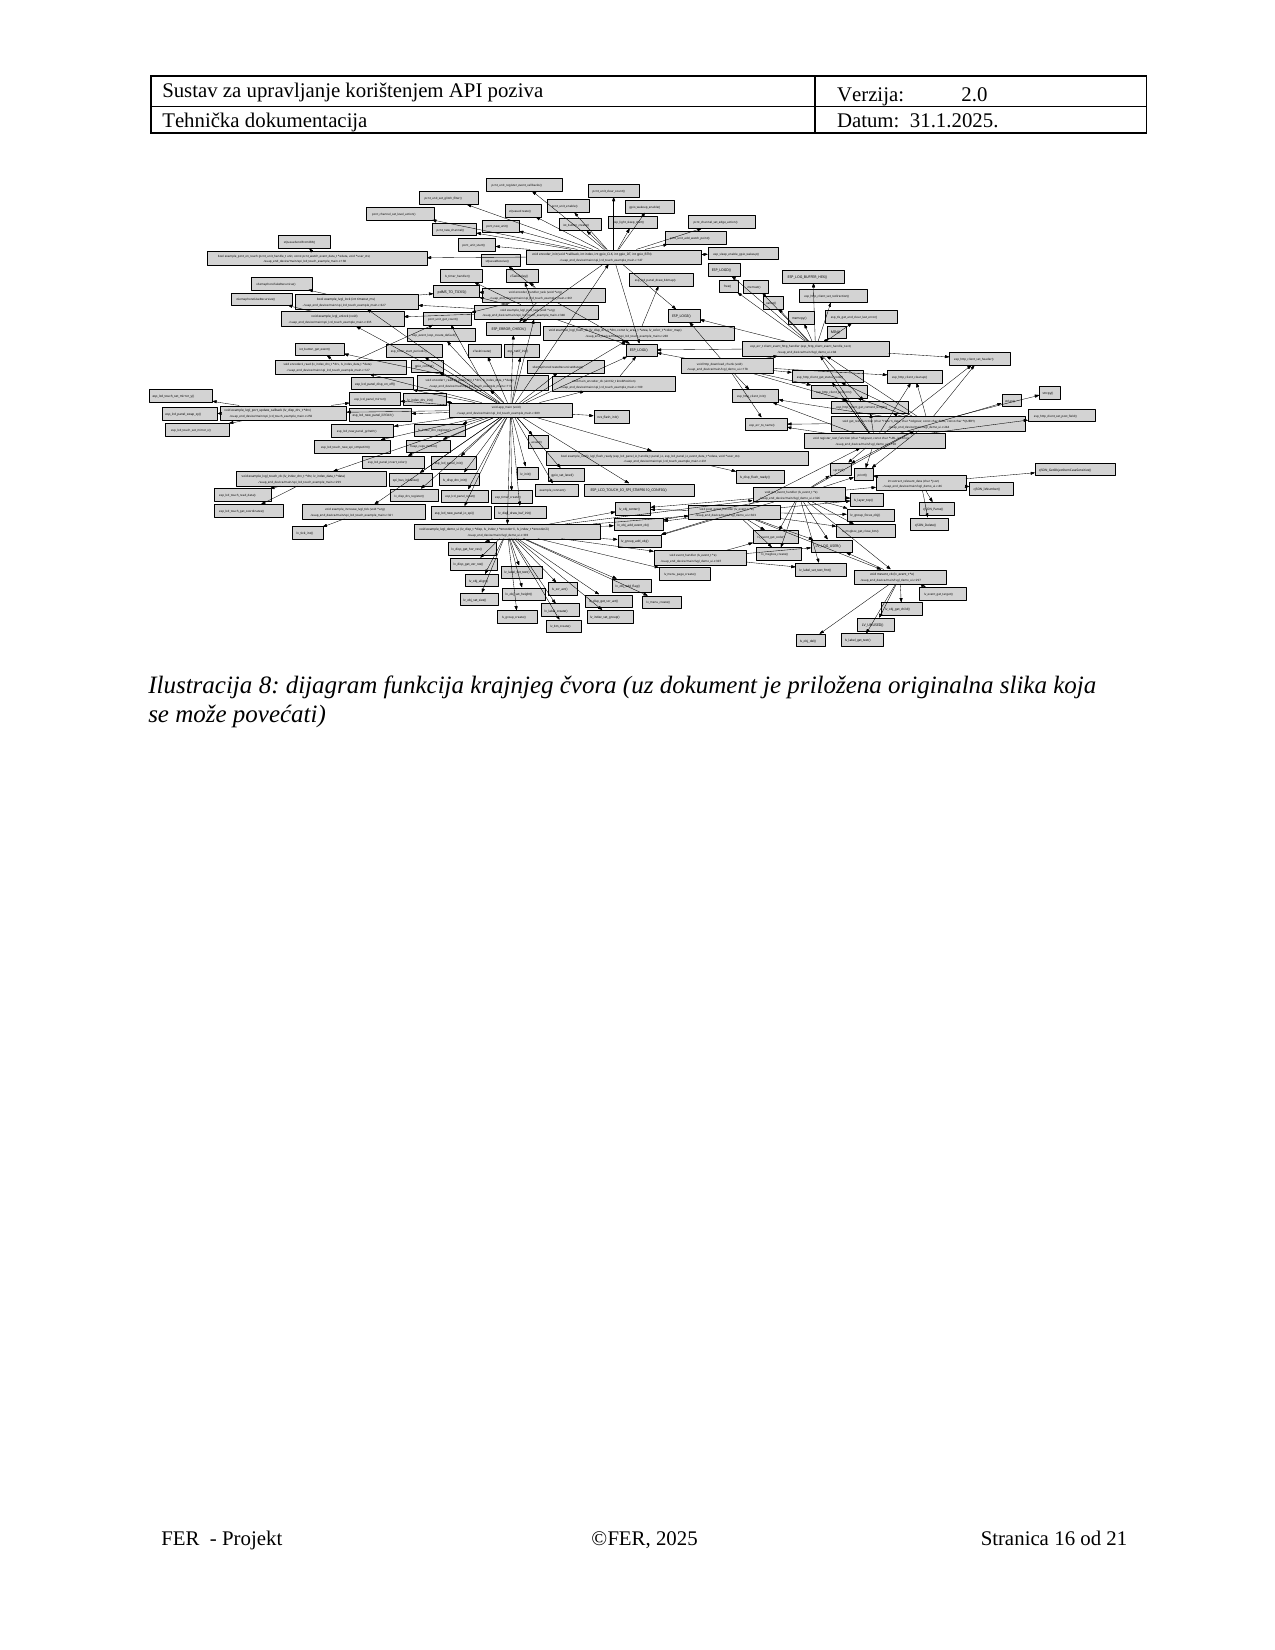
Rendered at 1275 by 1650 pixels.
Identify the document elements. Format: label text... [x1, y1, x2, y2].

text Ilustracija 8: dijagram funkcija krajnjeg čvora (uz dokument je priložena originalna slika koja se može povećati) [148, 178, 1125, 728]
